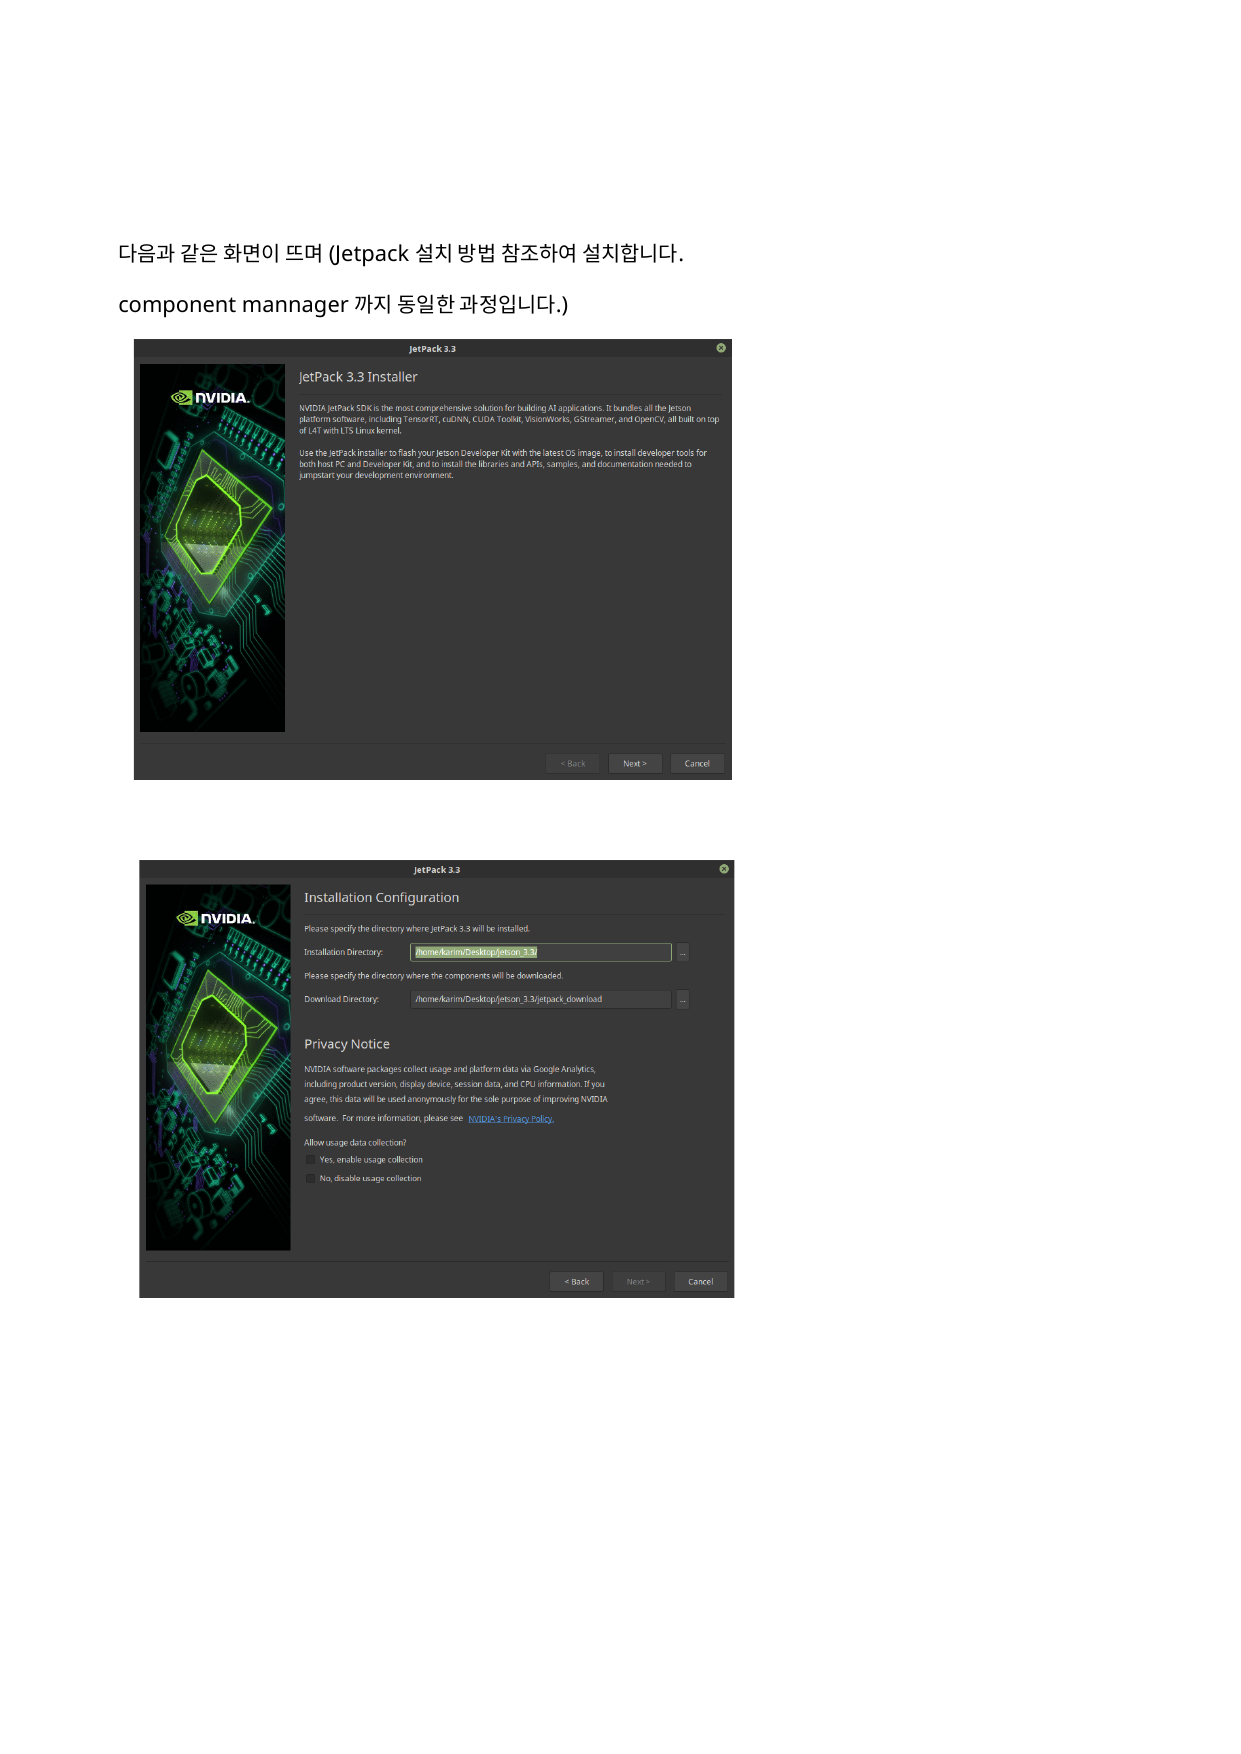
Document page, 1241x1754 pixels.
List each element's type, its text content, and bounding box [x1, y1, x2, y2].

picture [133, 339, 732, 780]
picture [139, 860, 735, 1298]
text 다음과 같은 화면이 뜨며 (Jetpack 설치 방법 참조하여 설치합니다. [118, 237, 1122, 268]
text component mannager 까지 동일한 과정입니다.) [118, 288, 1122, 319]
